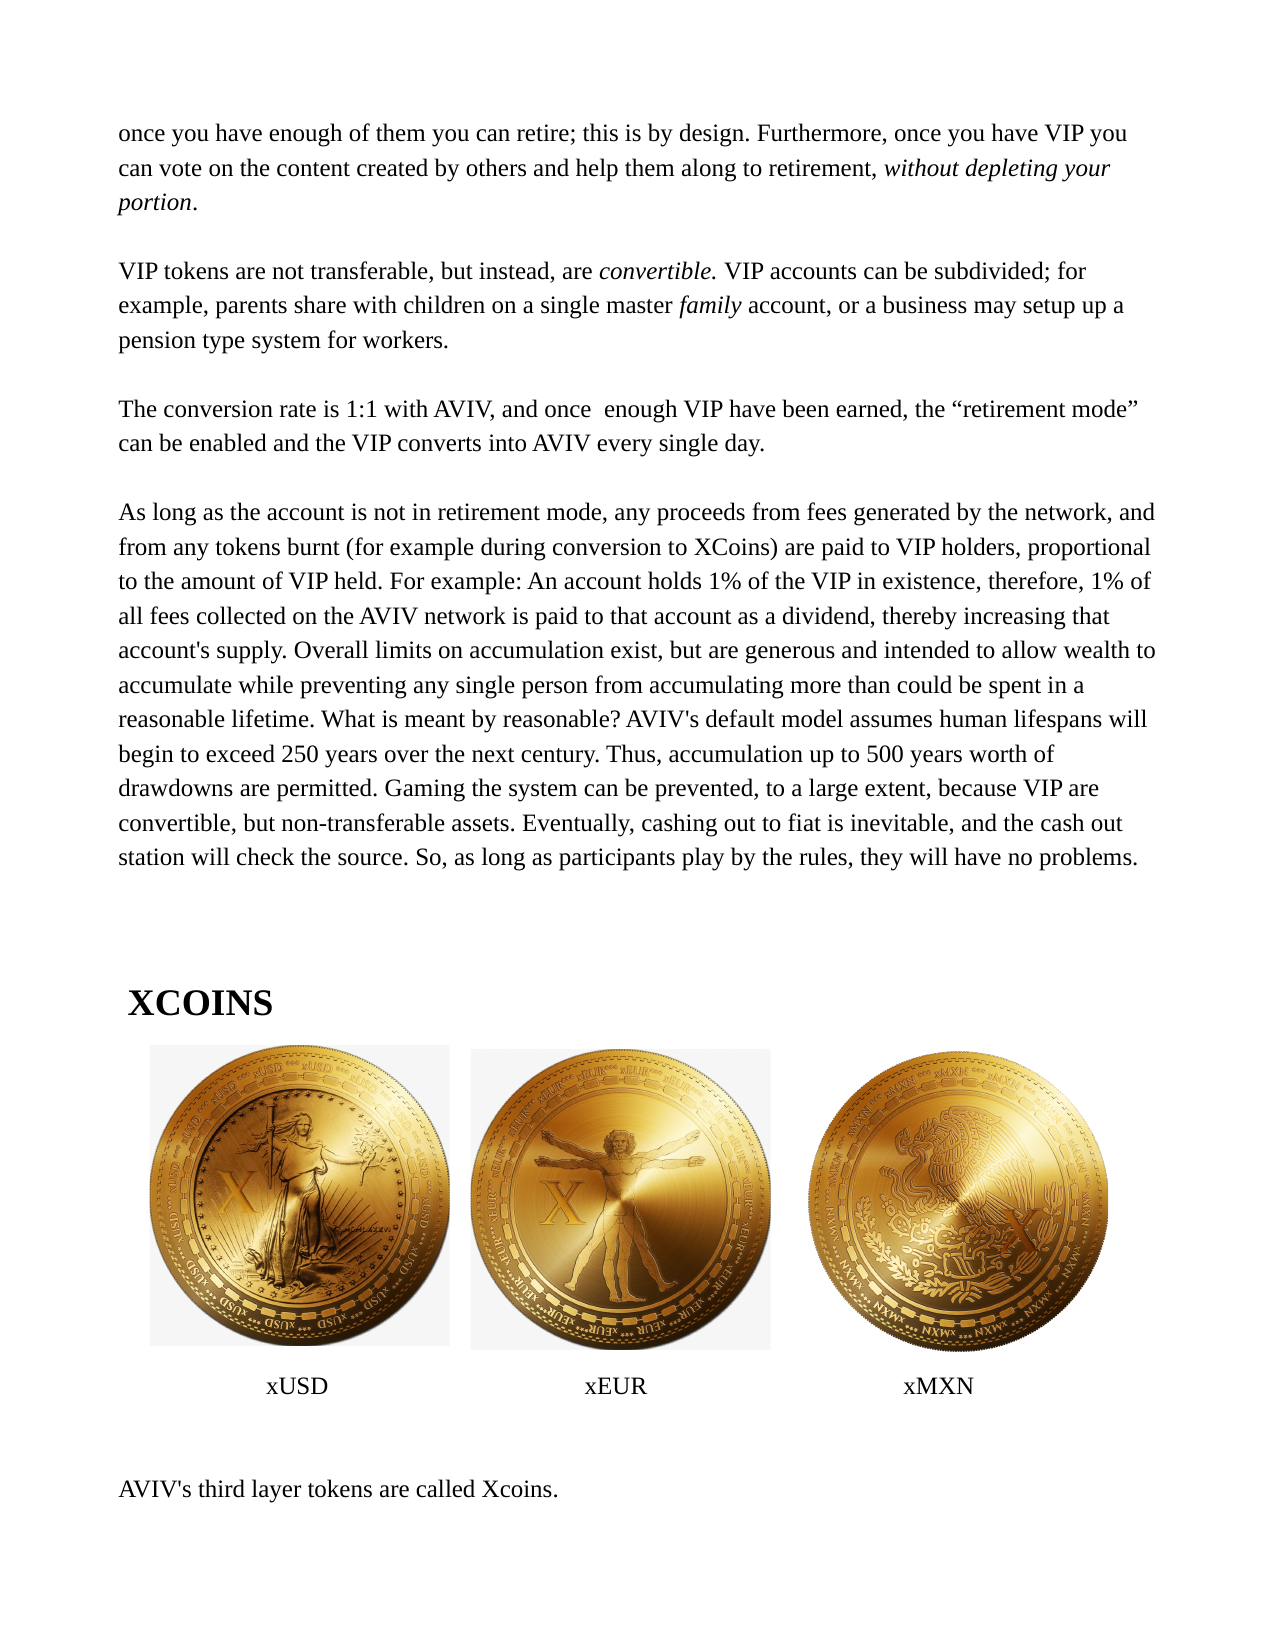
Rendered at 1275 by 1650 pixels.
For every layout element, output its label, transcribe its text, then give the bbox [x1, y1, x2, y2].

picture [808, 1051, 1109, 1352]
text xUSD xEUR xMXN [118, 1336, 1157, 1399]
text XCOINS [118, 980, 1157, 1023]
text AVIV's third layer tokens are called Xcoins. [118, 1474, 1157, 1503]
picture [149, 1045, 450, 1346]
text The conversion rate is 1:1 with AVIV, and once enough VIP have been earned, the “retirement mode” can be enabled and the VIP converts into AVIV every single day. [118, 394, 1157, 457]
text once you have enough of them you can retire; this is by design. Furthermore, once you have VIP you can vote on the content created by others and help them along to retirement, without depleting your portion. [118, 118, 1157, 216]
picture [470, 1049, 771, 1350]
text VIP tokens are not transferable, but instead, are convertible. VIP accounts can be subdivided; for example, parents share with children on a single master family account, or a business may setup up a pension type system for workers. [118, 256, 1157, 354]
text As long as the account is not in retirement mode, any proceeds from fees generated by the network, and from any tokens burnt (for example during conversion to XCoins) are paid to VIP holders, proportional to the amount of VIP held. For example: An account holds 1% of the VIP in existence, therefore, 1% of all fees collected on the AVIV network is paid to that account as a dividend, thereby increasing that account's supply. Overall limits on accumulation exist, but are generous and intended to allow wealth to accumulate while preventing any single person from accumulating more than could be spent in a reasonable lifetime. What is meant by reasonable? AVIV's default model assumes human lifespans will begin to exceed 250 years over the next century. Thus, accumulation up to 500 years worth of drawdowns are permitted. Gaming the system can be prevented, to a large extent, because VIP are convertible, but non-transferable assets. Eventually, cashing out to fiat is inevitable, and the cash out station will check the source. So, as long as participants play by the rules, they will have no problems. [118, 497, 1157, 871]
